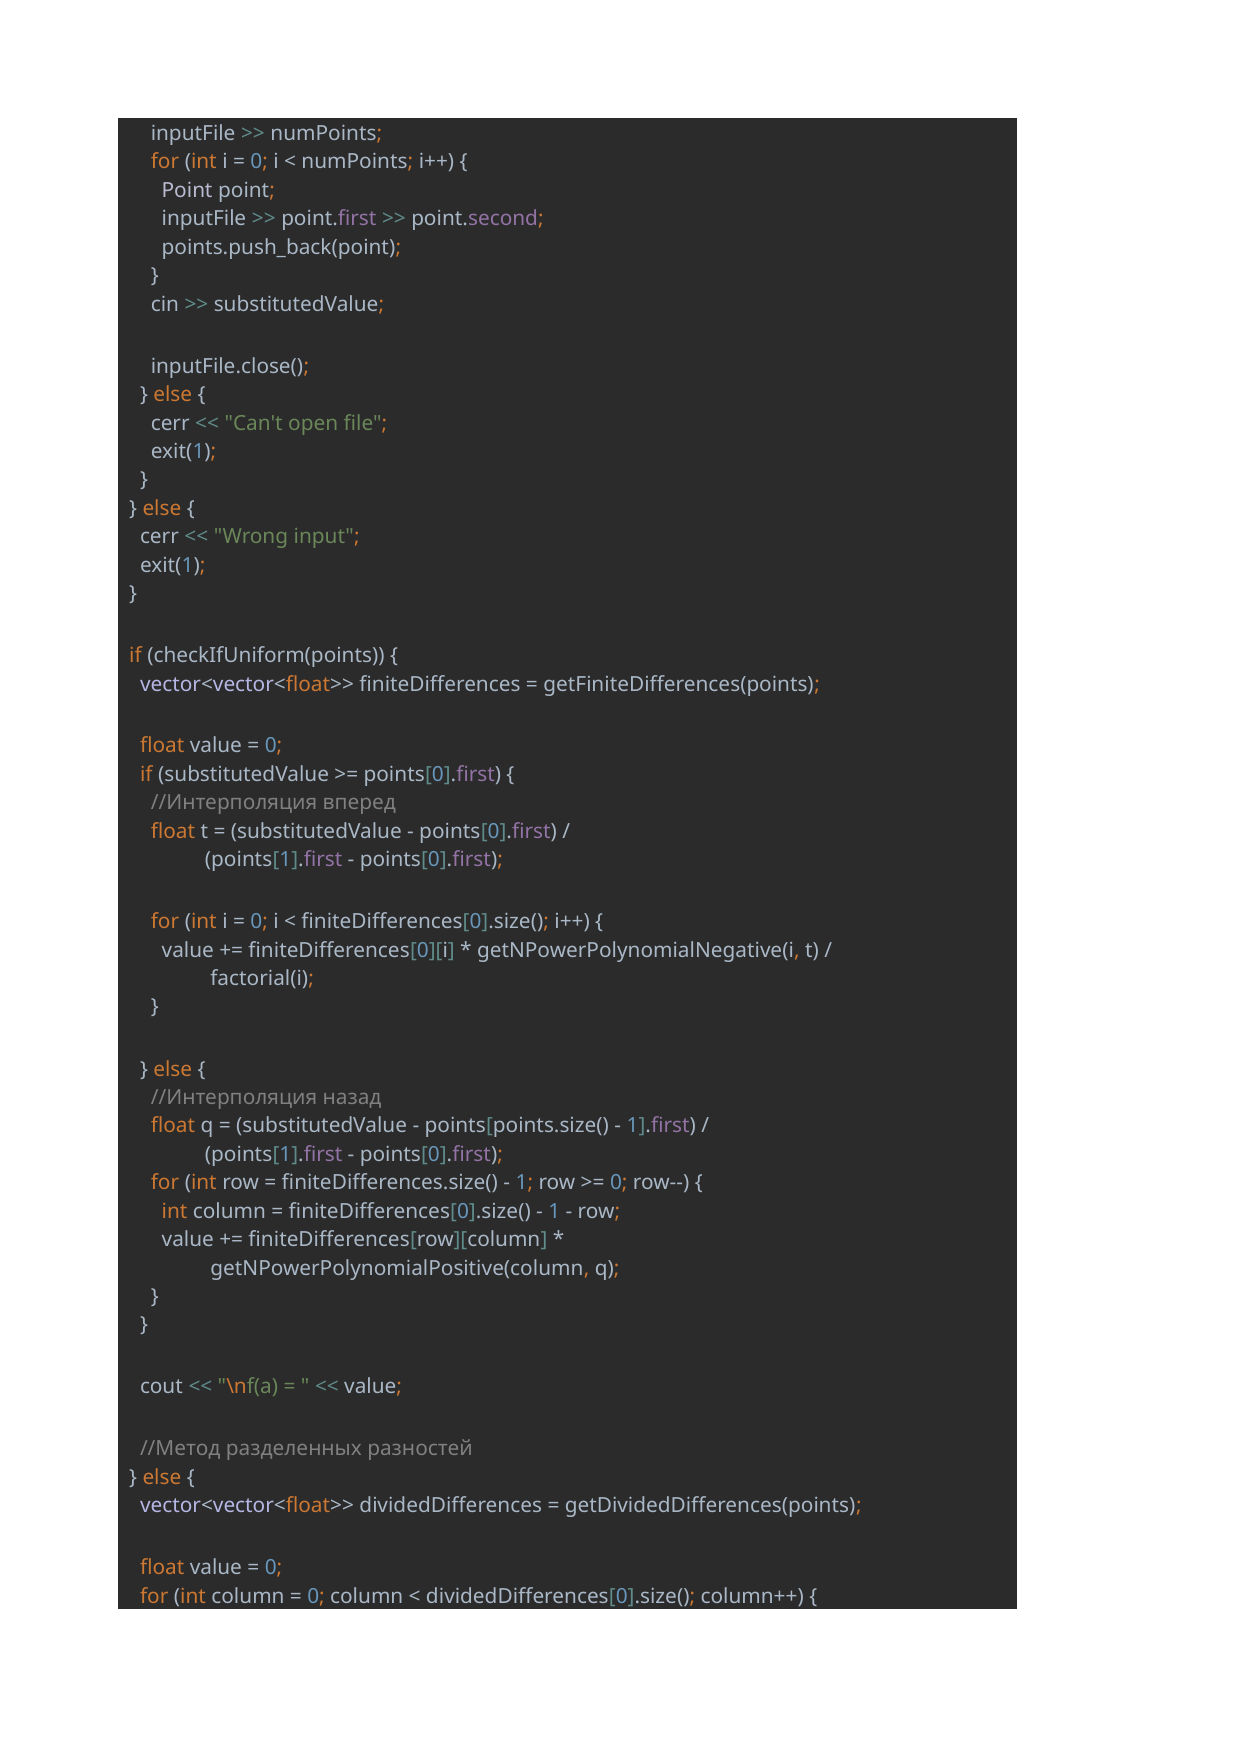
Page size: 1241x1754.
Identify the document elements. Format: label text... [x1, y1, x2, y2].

text inputFile >> numPoints; for (int i = 0; i < numPoints; i++) { Point point; inputFile >> point.first >> point.second; points.push_back(point); } cin >> substitutedValue; inputFile.close(); } else { cerr << "Can't open file"; exit(1); } } else { cerr << "Wrong input"; exit(1); } if (checkIfUniform(points)) { vector<vector<float>> finiteDifferences = getFiniteDifferences(points); float value = 0; if (substitutedValue >= points[0].first) { //Интерполяция вперед float t = (substitutedValue - points[0].first) / (points[1].first - points[0].first); for (int i = 0; i < finiteDifferences[0].size(); i++) { value += finiteDifferences[0][i] * getNPowerPolynomialNegative(i, t) / factorial(i); } } else { //Интерполяция назад float q = (substitutedValue - points[points.size() - 1].first) / (points[1].first - points[0].first); for (int row = finiteDifferences.size() - 1; row >= 0; row--) { int column = finiteDifferences[0].size() - 1 - row; value += finiteDifferences[row][column] * getNPowerPolynomialPositive(column, q); } } cout << "\nf(a) = " << value; //Метод разделенных разностей } else { vector<vector<float>> dividedDifferences = getDividedDifferences(points); float value = 0; for (int column = 0; column < dividedDifferences[0].size(); column++) { [118, 118, 1017, 1609]
